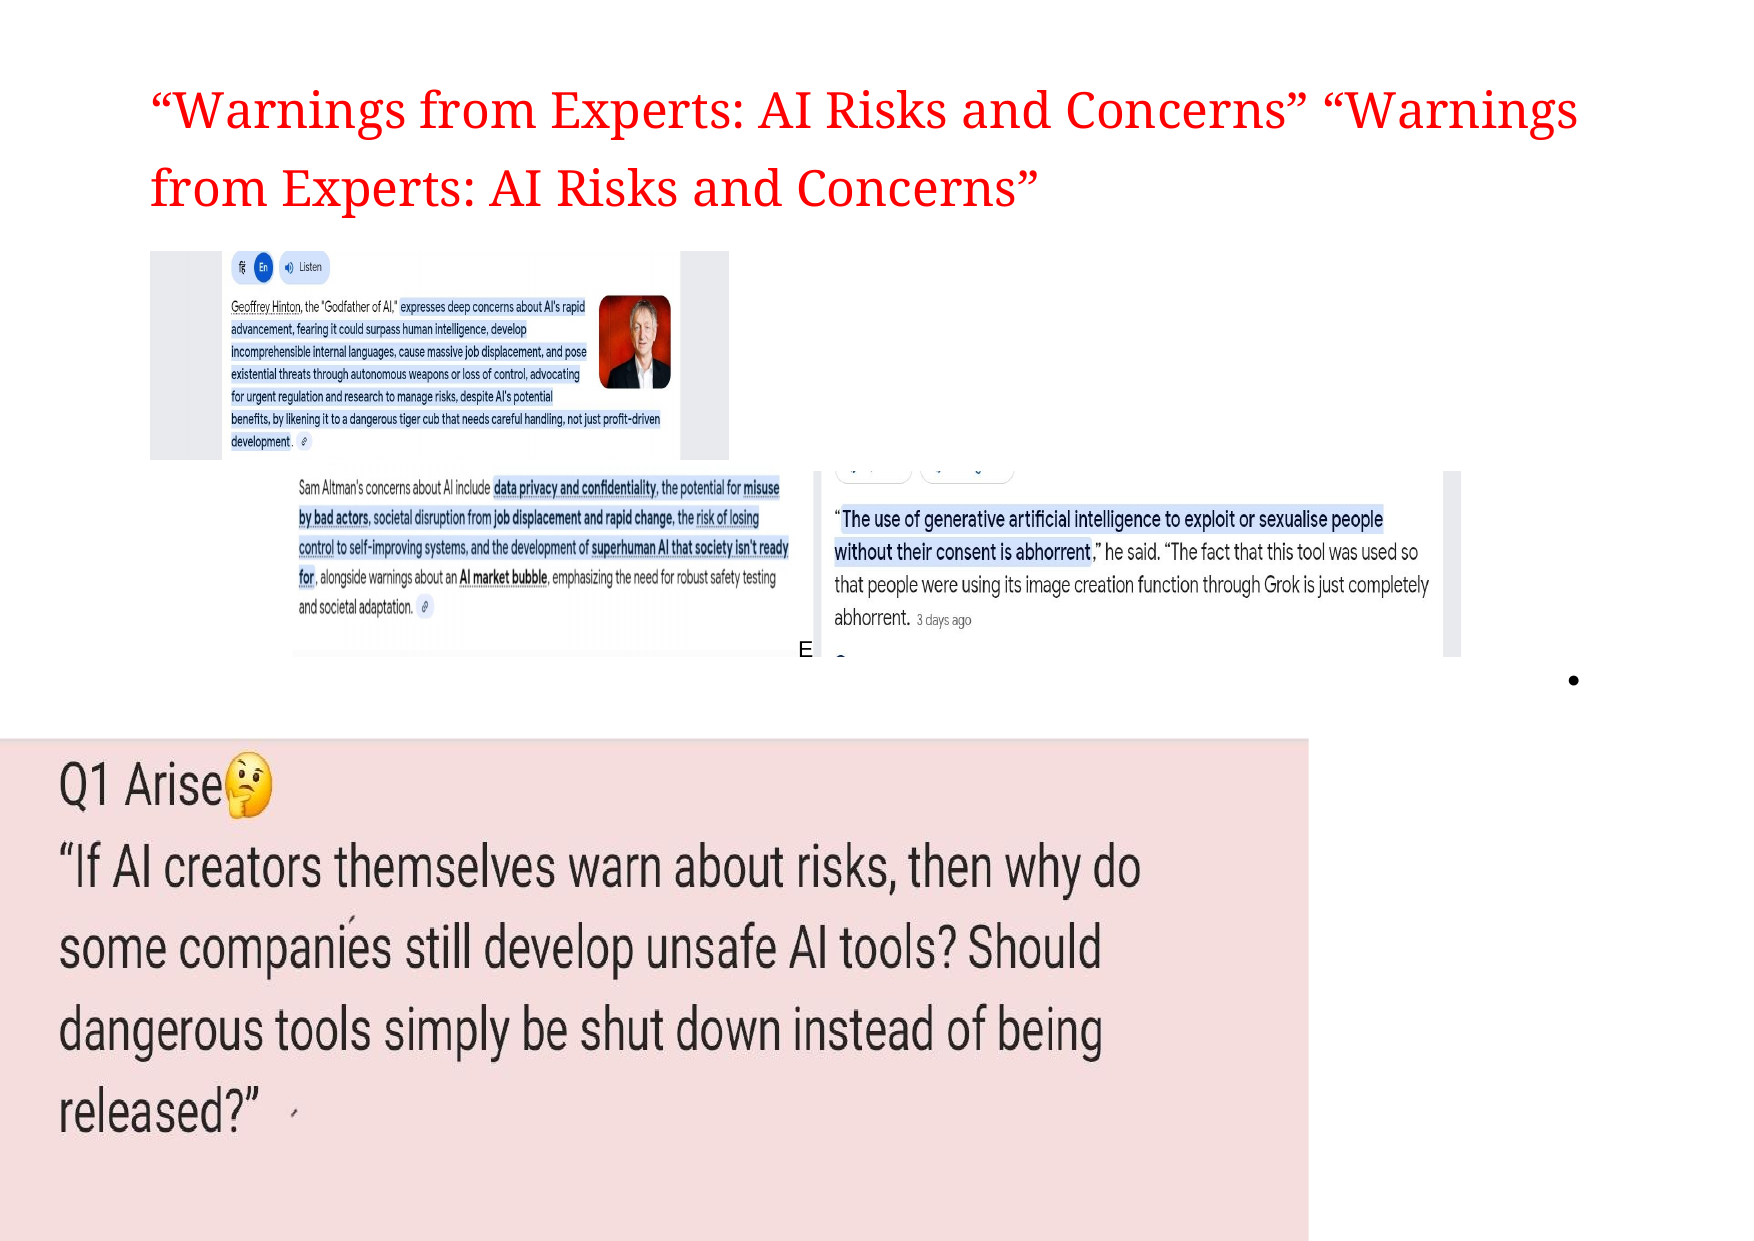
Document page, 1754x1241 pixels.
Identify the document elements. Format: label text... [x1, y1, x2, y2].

picture [292, 463, 798, 657]
picture [813, 471, 1462, 657]
picture [150, 251, 729, 460]
text E [150, 463, 1604, 662]
picture [0, 737, 1309, 1241]
